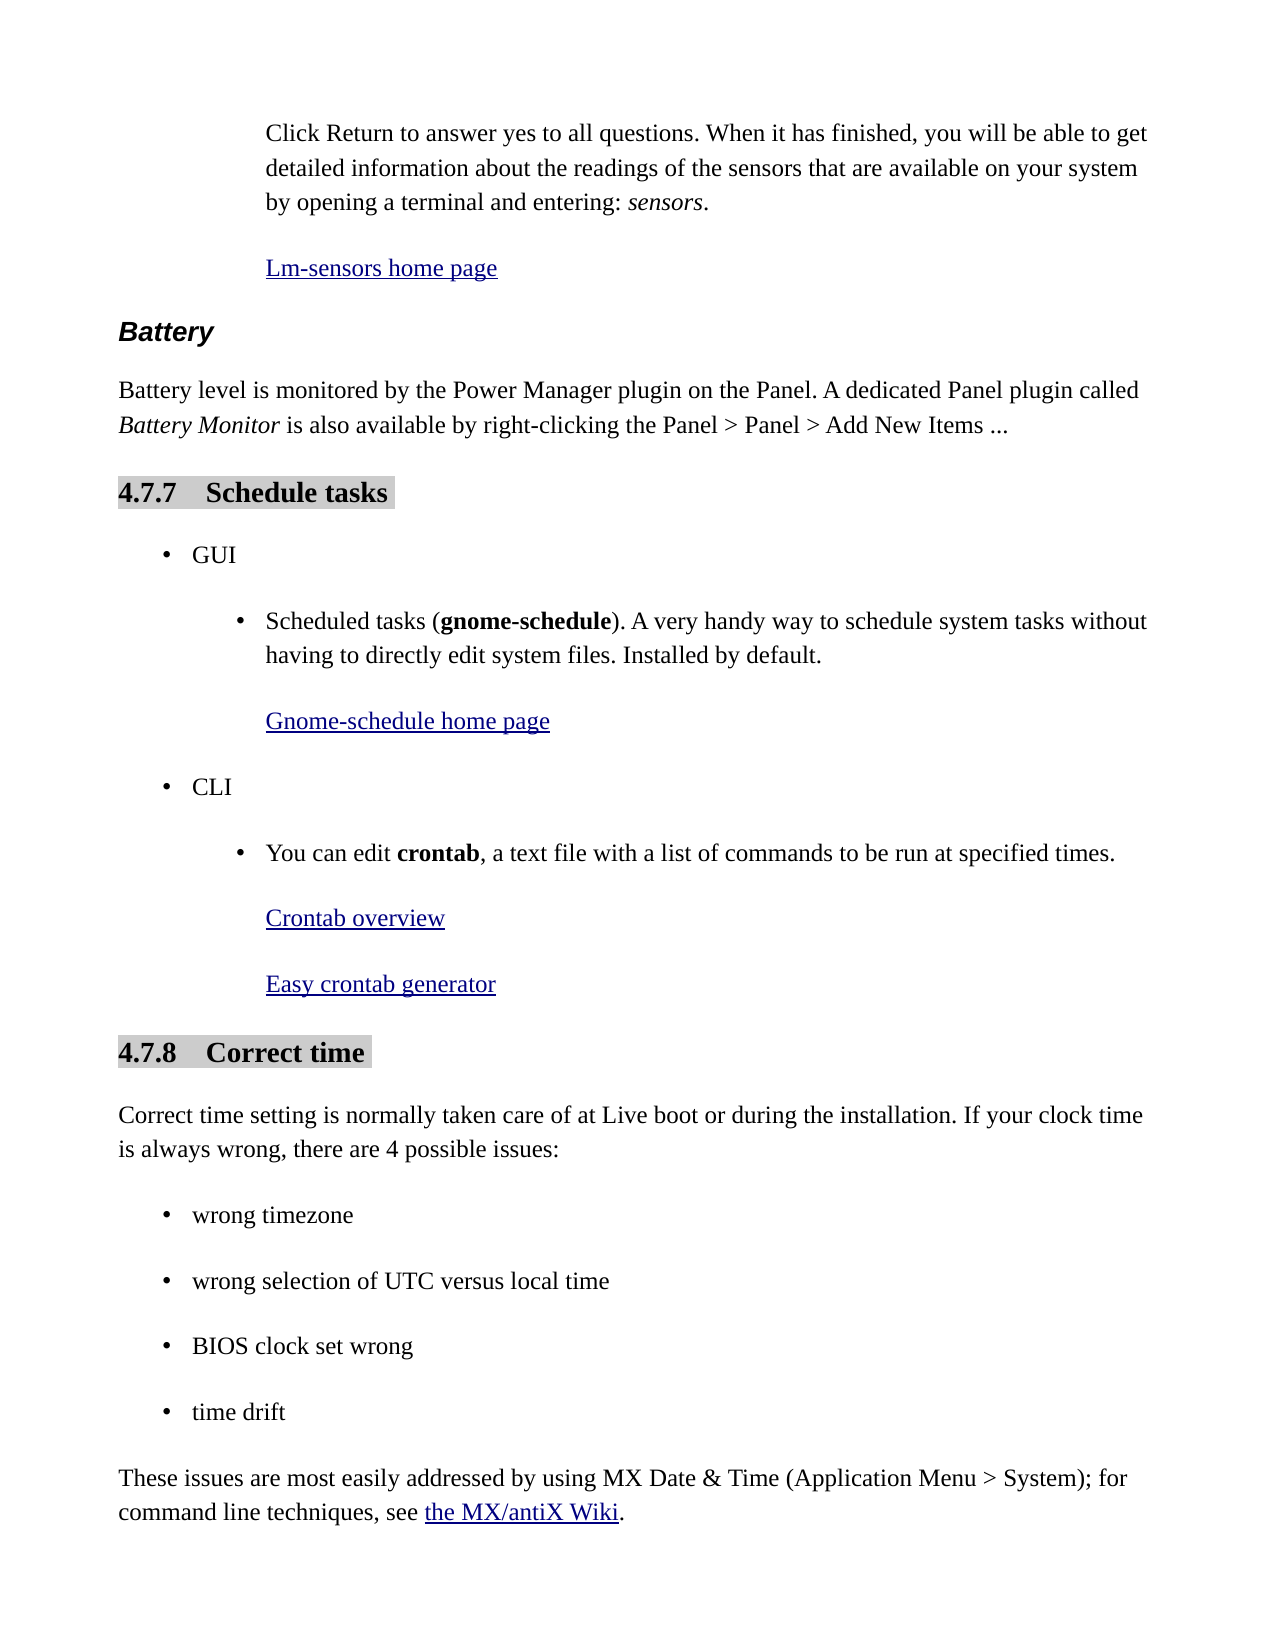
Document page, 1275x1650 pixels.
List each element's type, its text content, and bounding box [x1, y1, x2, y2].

subtitle 4.7.8 Correct time [372, 1035, 1157, 1068]
list BIOS clock set wrong [162, 1331, 1157, 1360]
subtitle Battery [118, 315, 1157, 347]
text These issues are most easily addressed by using MX Date & Time (Application Menu > System); for command line techniques, see the MX/antiX Wiki. [118, 1463, 1157, 1526]
list Lm-sensors home page [236, 253, 1157, 282]
list Crontab overview [236, 903, 1157, 932]
text Correct time setting is normally taken care of at Live boot or during the installation. If your clock time is always wrong, there are 4 possible issues: [118, 1100, 1157, 1163]
list Click Return to answer yes to all questions. When it has finished, you will be able to get detailed information about the readings of the sensors that are available on your system by opening a terminal and entering: sensors. [236, 118, 1157, 216]
list Gnome-schedule home page [236, 706, 1157, 735]
list Scheduled tasks (gnome-schedule). A very handy way to schedule system tasks without having to directly edit system files. Installed by default. [236, 606, 1157, 669]
list time drift [162, 1397, 1157, 1426]
list You can edit crontab, a text file with a list of commands to be run at specified times. [236, 838, 1157, 867]
subtitle 4.7.7 Schedule tasks [395, 476, 1157, 509]
list Easy crontab generator [236, 969, 1157, 998]
text Battery level is monitored by the Power Manager plugin on the Panel. A dedicated Panel plugin called Battery Monitor is also available by right-clicking the Panel > Panel > Add New Items ... [118, 375, 1157, 439]
list wrong timezone [162, 1200, 1157, 1229]
list wrong selection of UTC versus local time [162, 1266, 1157, 1294]
list GUI [162, 540, 1157, 569]
list CLI [162, 772, 1157, 801]
